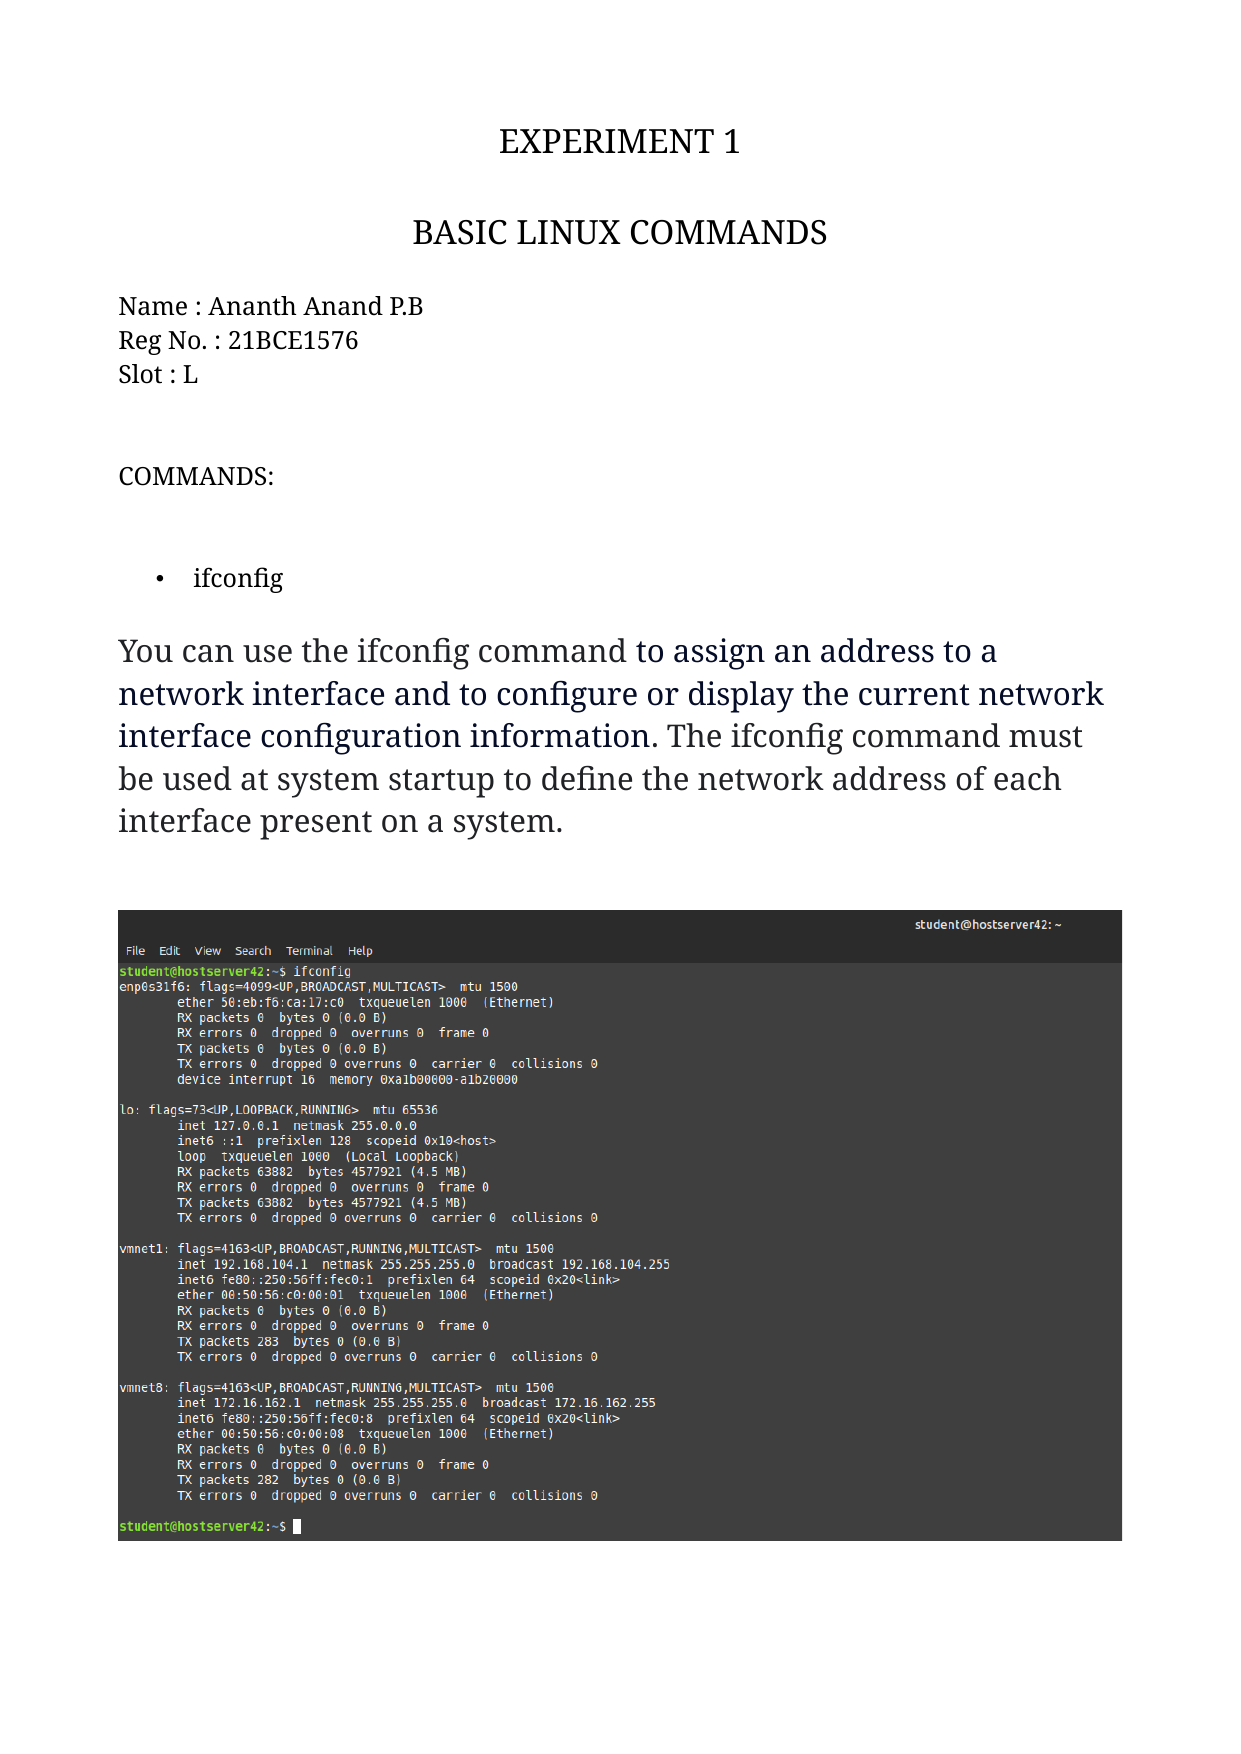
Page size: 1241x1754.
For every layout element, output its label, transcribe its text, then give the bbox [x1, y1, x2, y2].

text COMMANDS: [118, 459, 1122, 493]
text BASIC LINUX COMMANDS [118, 209, 1122, 254]
picture [118, 910, 1123, 1541]
text Name : Ananth Anand P.B [118, 288, 1122, 322]
list ifconfig [156, 561, 1122, 595]
text Slot : L [118, 357, 1122, 391]
text Reg No. : 21BCE1576 [118, 322, 1122, 357]
text You can use the ifconfig command to assign an address to a network interface and to configure or display the current network interface configuration information. The ifconfig command must be used at system startup to define the network address of each interface present on a system. [118, 629, 1122, 842]
text EXPERIMENT 1 [118, 118, 1122, 163]
